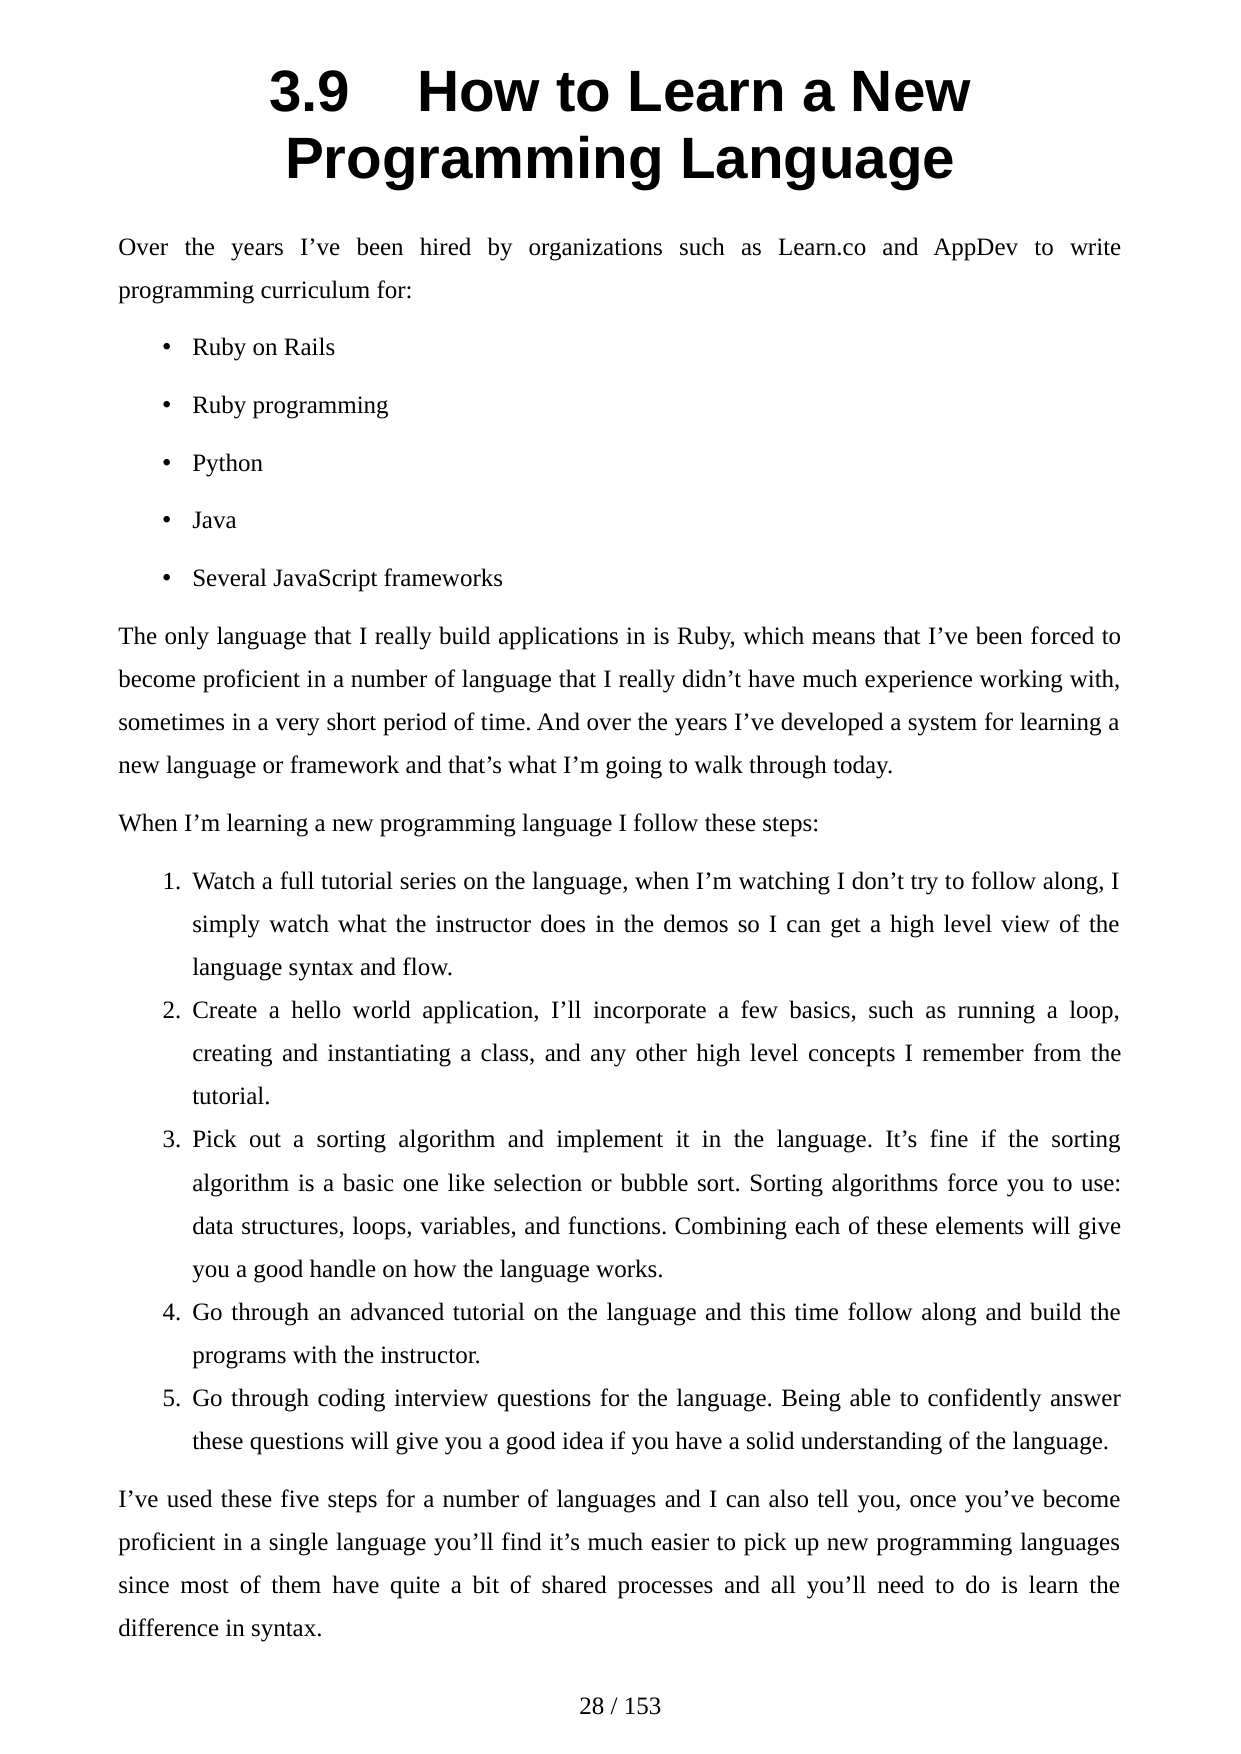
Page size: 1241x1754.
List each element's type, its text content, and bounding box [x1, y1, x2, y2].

list Java [162, 506, 1122, 534]
text When I’m learning a new programming language I follow these steps: [118, 808, 1122, 837]
list Ruby programming [162, 390, 1122, 419]
text I’ve used these five steps for a number of languages and I can also tell you, once you’ve become proficient in a single language you’ll find it’s much easier to pick up new programming languages since most of them have quite a bit of shared processes and all you’ll need to do is learn the difference in syntax. [118, 1484, 1122, 1642]
text The only language that I really build applications in is Ruby, which means that I’ve been forced to become proficient in a number of language that I really didn’t have much experience working with, sometimes in a very short period of time. And over the years I’ve developed a system for learning a new language or framework and that’s what I’m going to walk through today. [118, 621, 1122, 779]
text Over the years I’ve been hired by organizations such as Learn.co and AppDev to write programming curriculum for: [118, 232, 1122, 303]
list Watch a full tutorial series on the language, when I’m watching I don’t try to follow along, I simply watch what the instructor does in the demos so I can get a high level view of the language syntax and flow. [162, 866, 1122, 981]
list Create a hello world application, I’ll incorporate a few basics, such as running a loop, creating and instantiating a class, and any other high level concepts I remember from the tutorial. [162, 995, 1122, 1110]
list Ruby on Rails [162, 332, 1122, 361]
title 3.9 How to Learn a New Programming Language [118, 56, 1122, 190]
list Pick out a sorting algorithm and implement it in the language. It’s fine if the sorting algorithm is a basic one like selection or bubble sort. Sorting algorithms force you to use: data structures, loops, variables, and functions. Combining each of these elements will give you a good handle on how the language works. [162, 1124, 1122, 1283]
list Several JavaScript frameworks [162, 563, 1122, 592]
list Go through an advanced tutorial on the language and this time follow along and build the programs with the instructor. [162, 1297, 1122, 1369]
list Python [162, 448, 1122, 477]
list Go through coding interview questions for the language. Being able to confidently answer these questions will give you a good idea if you have a solid understanding of the language. [162, 1383, 1122, 1455]
